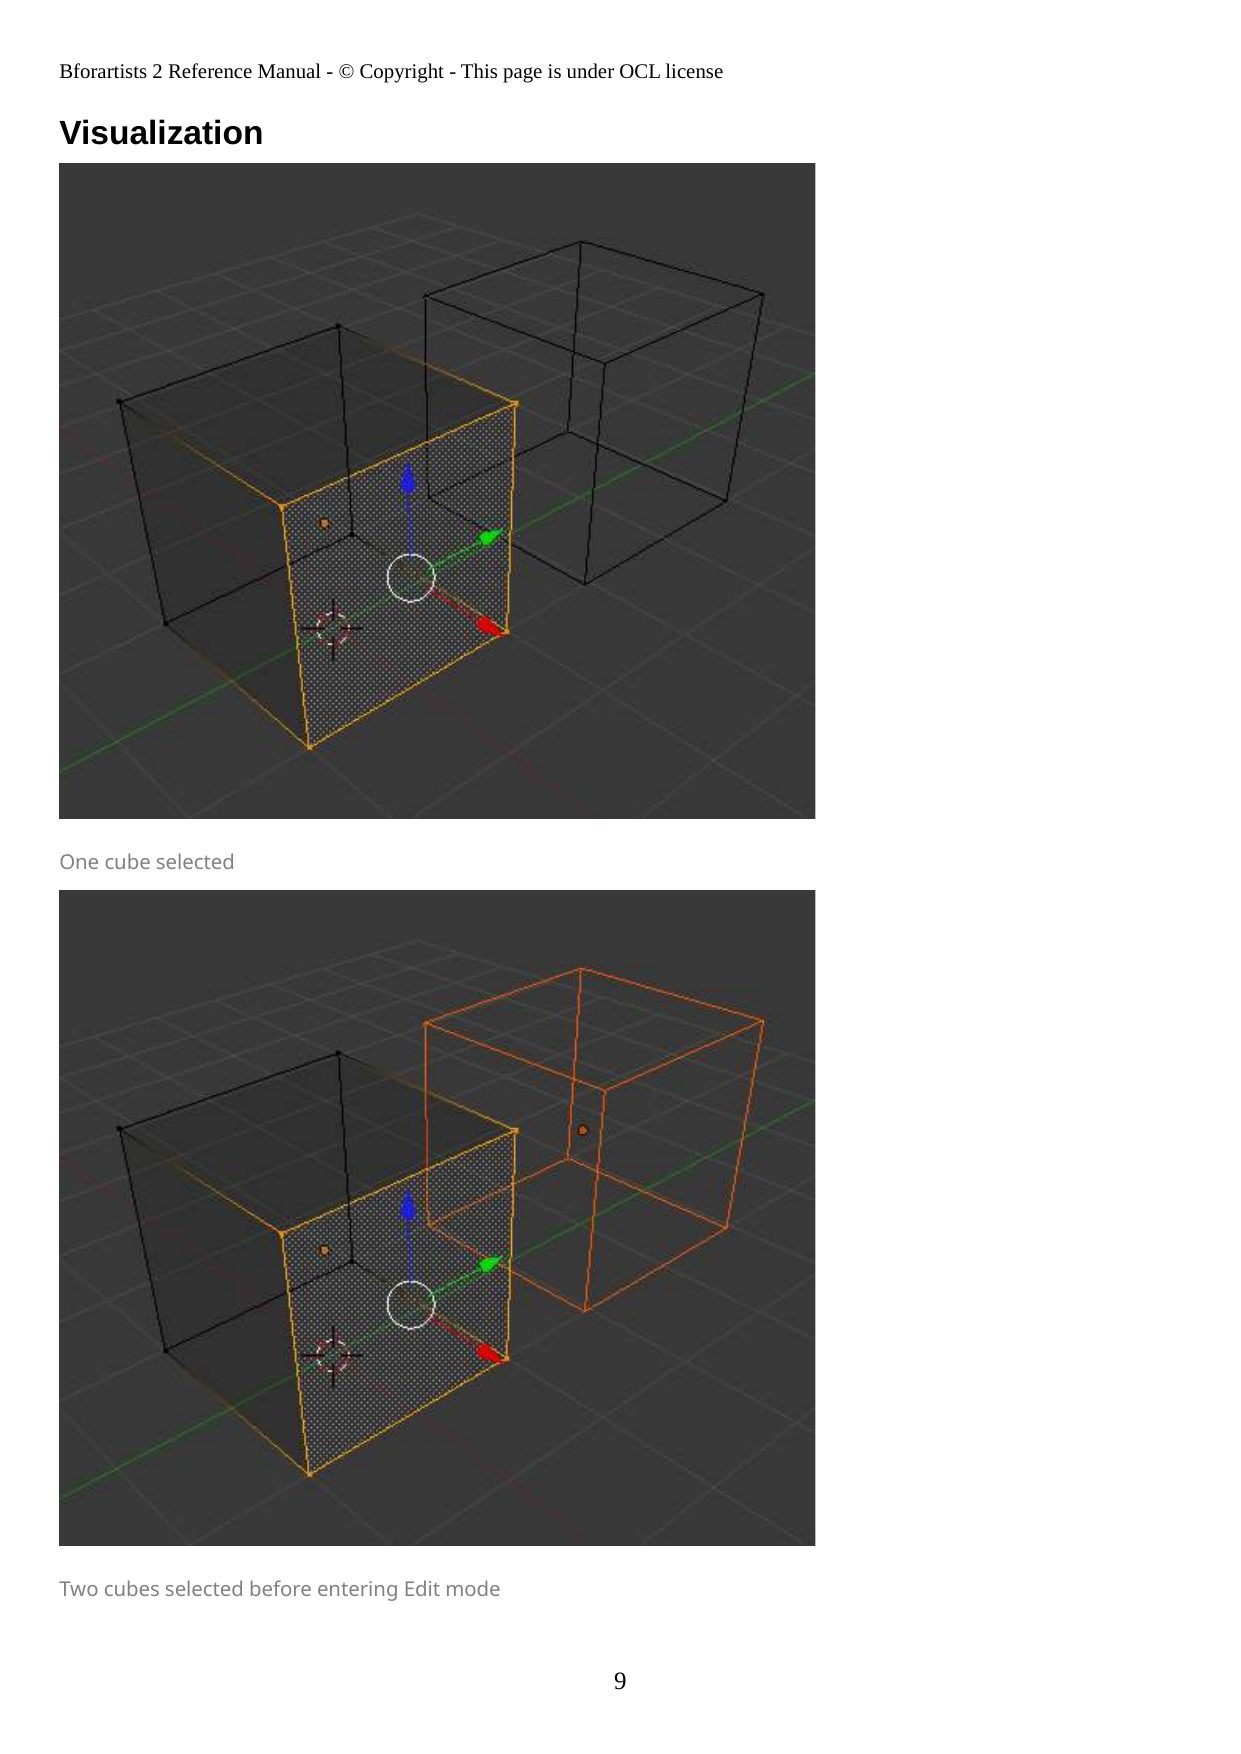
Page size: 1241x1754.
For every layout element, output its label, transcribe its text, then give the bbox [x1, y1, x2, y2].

picture [59, 890, 816, 1546]
text One cube selected [59, 844, 1181, 876]
text Two cubes selected before entering Edit mode [59, 1571, 1181, 1602]
subtitle Visualization [59, 113, 1181, 151]
picture [59, 163, 816, 819]
